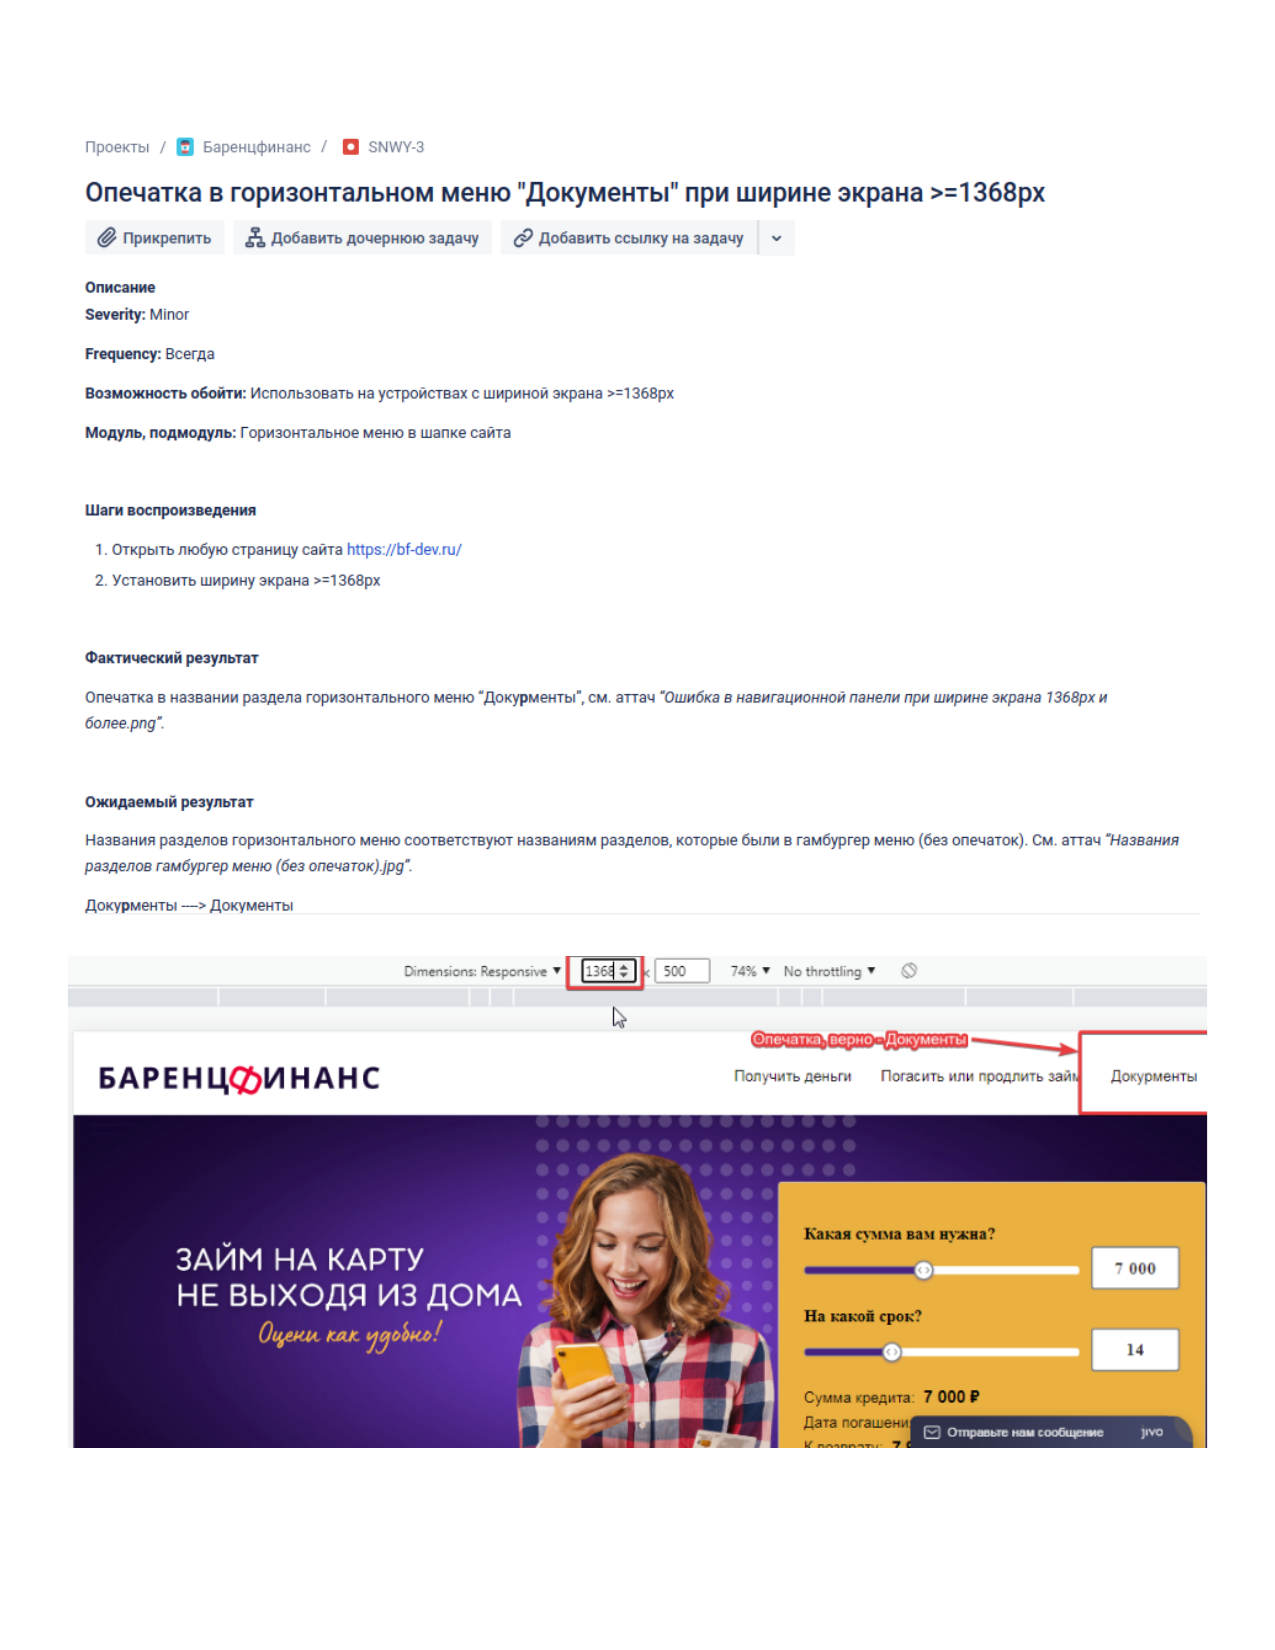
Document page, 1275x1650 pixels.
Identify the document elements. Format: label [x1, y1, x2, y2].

picture [67, 118, 1208, 928]
picture [67, 956, 1208, 1448]
